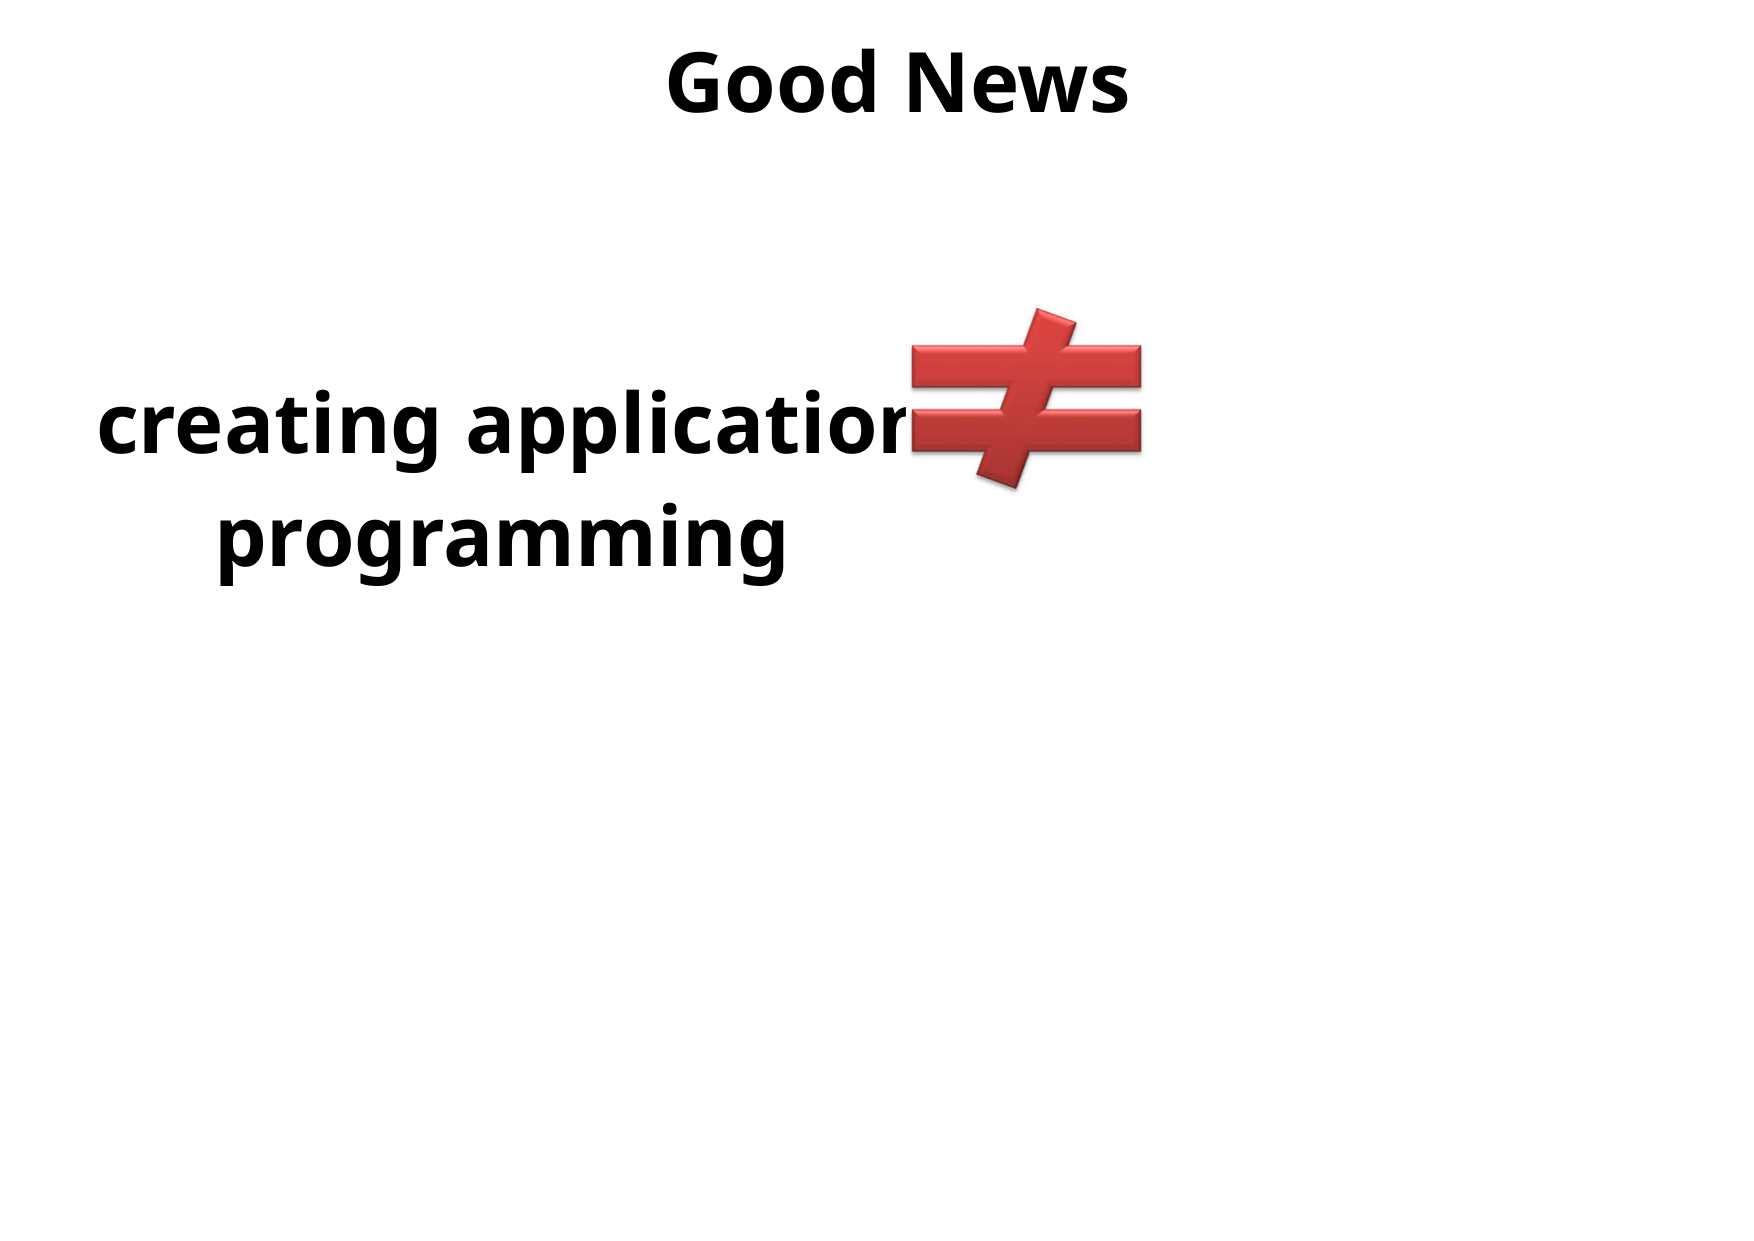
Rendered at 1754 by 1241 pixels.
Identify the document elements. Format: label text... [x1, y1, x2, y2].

text Good News [96, 23, 1699, 137]
picture [905, 304, 1148, 499]
text creating application programming [96, 364, 1699, 591]
